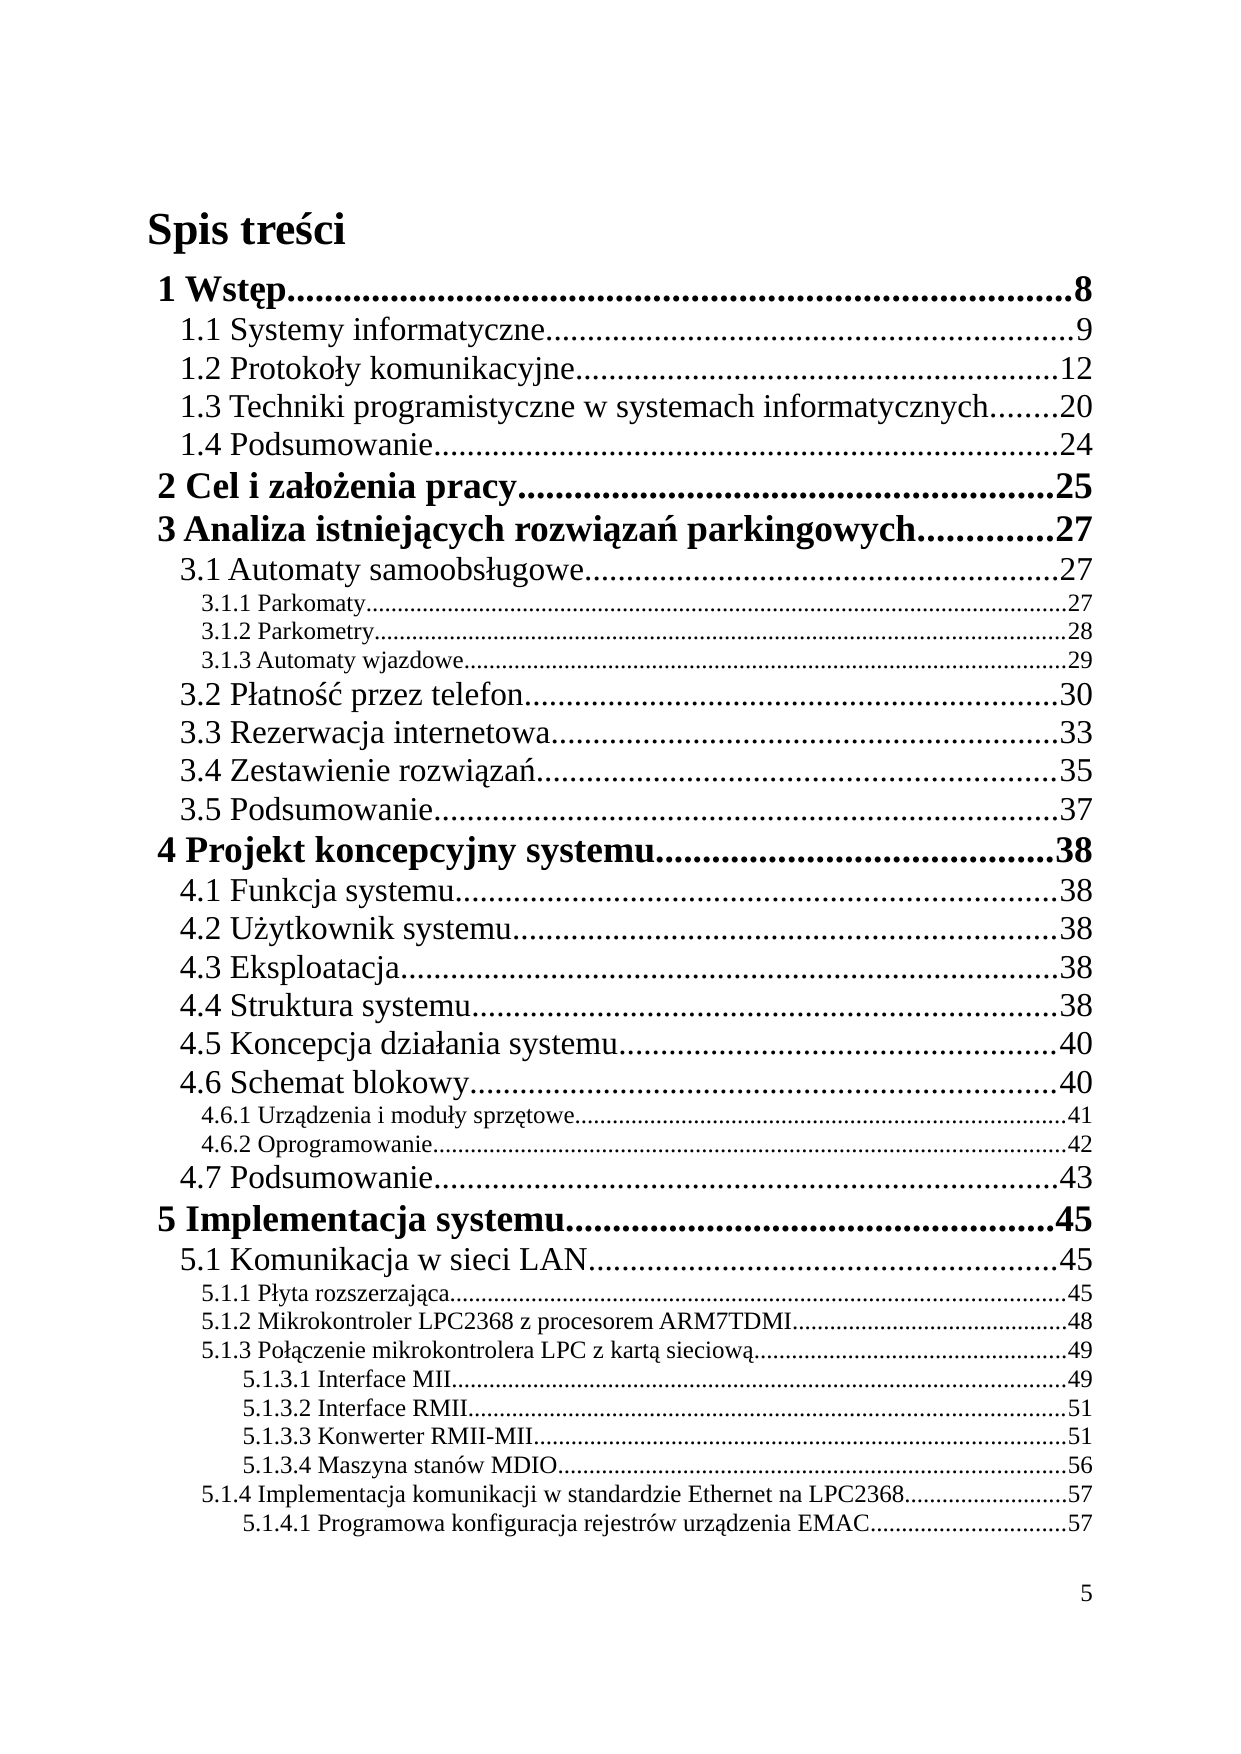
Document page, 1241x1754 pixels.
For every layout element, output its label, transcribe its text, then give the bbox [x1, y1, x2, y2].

text 3.1.1 Parkomaty 27 [148, 588, 1093, 616]
text 4.1 Funkcja systemu 38 [148, 870, 1093, 909]
text 1 Wstęp 8 [148, 267, 1093, 310]
text 5 Implementacja systemu 45 [148, 1196, 1093, 1239]
text 3.1 Automaty samoobsługowe 27 [148, 549, 1093, 588]
text 3.1.2 Parkometry 28 [148, 616, 1093, 645]
text 1.2 Protokoły komunikacyjne 12 [148, 348, 1093, 386]
text 4 Projekt koncepcyjny systemu 38 [148, 827, 1093, 870]
subtitle Spis treści [148, 201, 1093, 254]
text 5.1 Komunikacja w sieci LAN 45 [148, 1239, 1093, 1278]
text 5.1.1 Płyta rozszerzająca 45 [148, 1278, 1093, 1306]
text 4.4 Struktura systemu 38 [148, 985, 1093, 1024]
text 4.6.1 Urządzenia i moduły sprzętowe 41 [148, 1100, 1093, 1129]
text 1.4 Podsumowanie 24 [148, 425, 1093, 463]
text 4.7 Podsumowanie 43 [148, 1158, 1093, 1196]
text 4.2 Użytkownik systemu 38 [148, 909, 1093, 947]
text 5.1.2 Mikrokontroler LPC2368 z procesorem ARM7TDMI 48 [148, 1306, 1093, 1335]
text 3.2 Płatność przez telefon 30 [148, 674, 1093, 712]
text 3.5 Podsumowanie 37 [148, 789, 1093, 827]
text 3 Analiza istniejących rozwiązań parkingowych 27 [148, 506, 1093, 549]
text 2 Cel i założenia pracy 25 [148, 463, 1093, 506]
text 4.5 Koncepcja działania systemu 40 [148, 1024, 1093, 1062]
text 5.1.4 Implementacja komunikacji w standardzie Ethernet na LPC2368 57 [148, 1479, 1093, 1508]
text 5.1.3.4 Maszyna stanów MDIO 56 [236, 1450, 1093, 1479]
text 4.6 Schemat blokowy 40 [148, 1062, 1093, 1100]
text 5.1.3 Połączenie mikrokontrolera LPC z kartą sieciową 49 [148, 1335, 1093, 1364]
text 4.6.2 Oprogramowanie 42 [148, 1129, 1093, 1158]
text 3.1.3 Automaty wjazdowe 29 [148, 645, 1093, 674]
text 3.3 Rezerwacja internetowa 33 [148, 712, 1093, 751]
text 5.1.3.3 Konwerter RMII-MII 51 [236, 1421, 1093, 1450]
text 5.1.3.1 Interface MII 49 [236, 1364, 1093, 1393]
text 1.1 Systemy informatyczne 9 [148, 310, 1093, 348]
text 5.1.3.2 Interface RMII 51 [236, 1393, 1093, 1421]
text 1.3 Techniki programistyczne w systemach informatycznych 20 [148, 386, 1093, 425]
text 4.3 Eksploatacja 38 [148, 947, 1093, 985]
text 3.4 Zestawienie rozwiązań 35 [148, 751, 1093, 789]
text 5.1.4.1 Programowa konfiguracja rejestrów urządzenia EMAC 57 [236, 1508, 1093, 1536]
